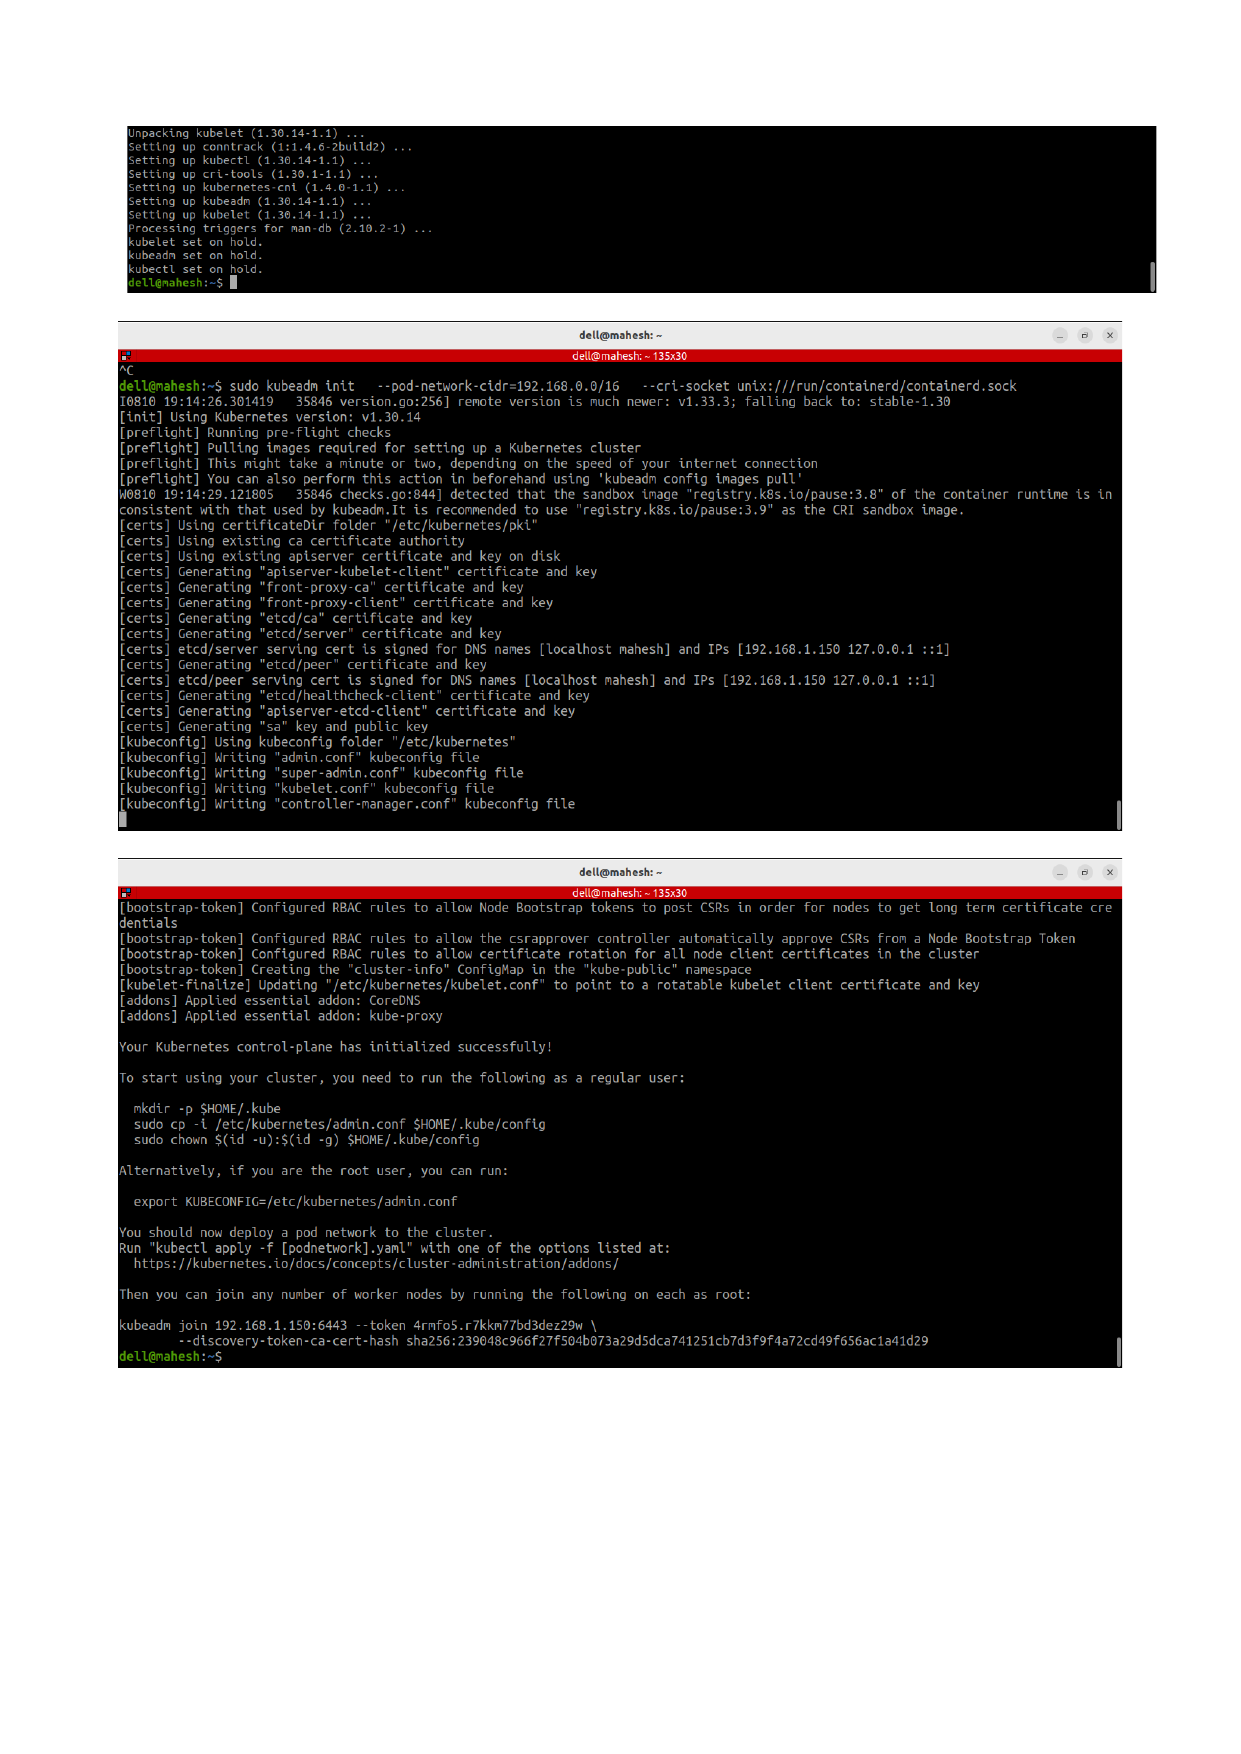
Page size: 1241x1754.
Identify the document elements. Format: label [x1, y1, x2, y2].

picture [118, 321, 1123, 831]
picture [127, 126, 1157, 293]
picture [118, 858, 1123, 1368]
